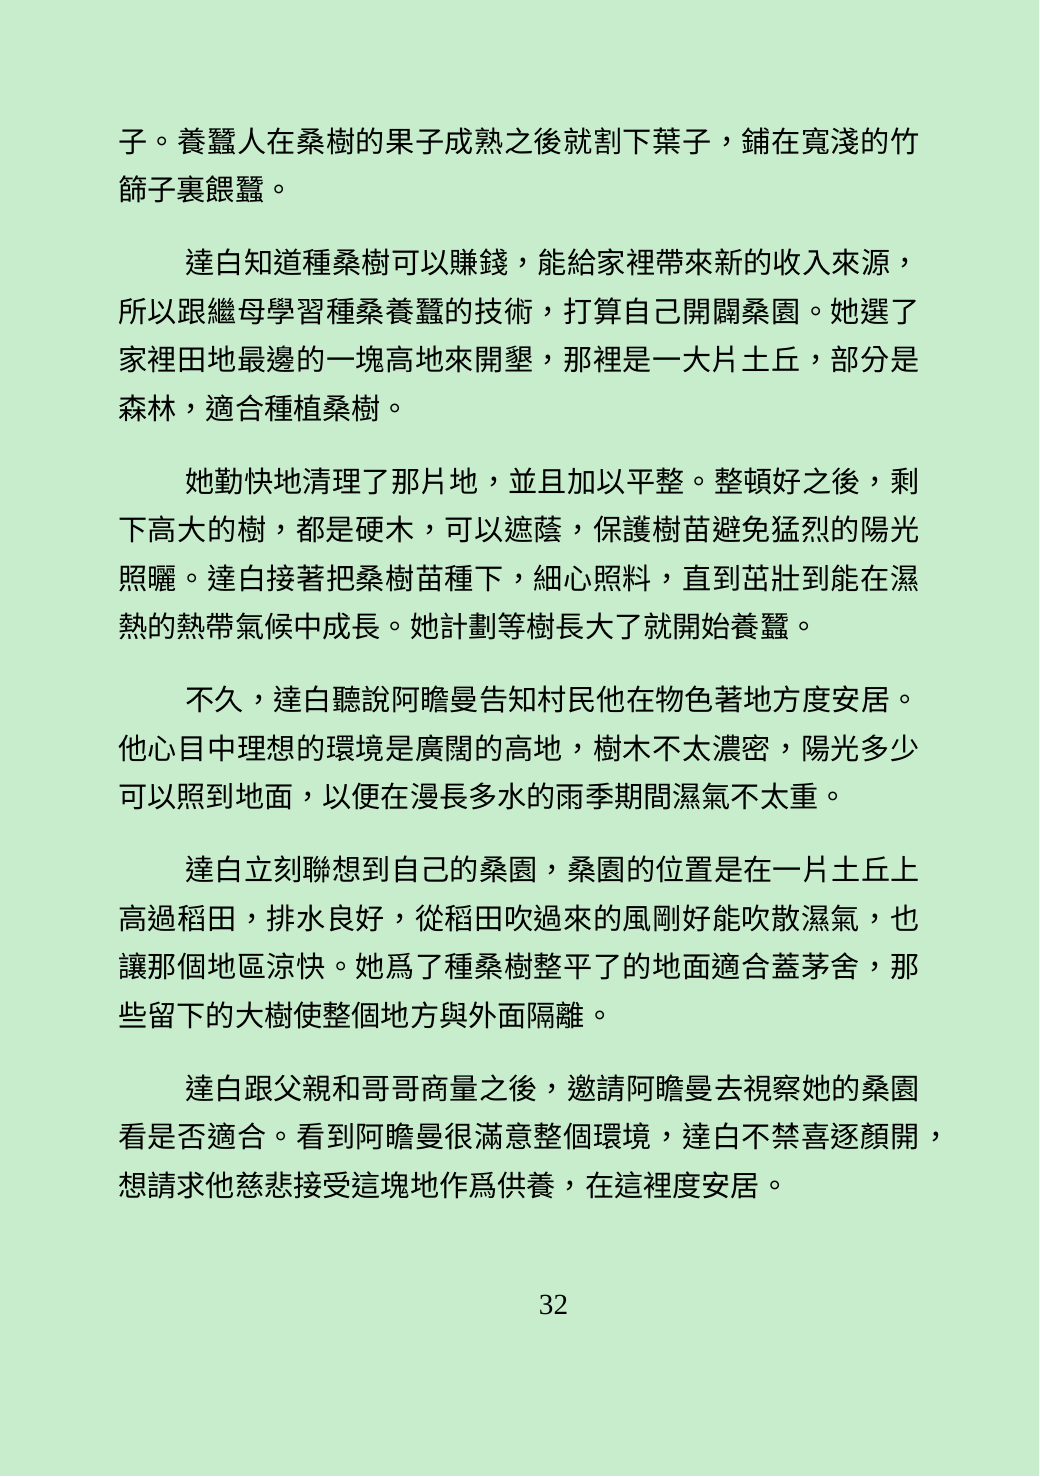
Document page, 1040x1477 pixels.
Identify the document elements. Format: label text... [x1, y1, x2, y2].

text 她勤快地清理了那片地，並且加以平整。整頓好之後，剩下高大的樹，都是硬木，可以遮蔭，保護樹苗避免猛烈的陽光照曬。達白接著把桑樹苗種下，細心照料，直到茁壯到能在濕熱的熱帶氣候中成長。她計劃等樹長大了就開始養蠶。 [118, 458, 921, 646]
text 達白立刻聯想到自己的桑園，桑園的位置是在一片土丘上，高過稻田，排水良好，從稻田吹過來的風剛好能吹散濕氣，也讓那個地區涼快。她爲了種桑樹整平了的地面適合蓋茅舍，那些留下的大樹使整個地方與外面隔離。 [118, 847, 921, 1034]
text 子。養蠶人在桑樹的果子成熟之後就割下葉子，鋪在寬淺的竹篩子裏餵蠶。 [118, 118, 921, 209]
text 不久，達白聽說阿瞻曼告知村民他在物色著地方度安居。他心目中理想的環境是廣闊的高地，樹木不太濃密，陽光多少可以照到地面，以便在漫長多水的雨季期間濕氣不太重。 [118, 677, 921, 816]
text 達白知道種桑樹可以賺錢，能給家裡帶來新的收入來源，所以跟繼母學習種桑養蠶的技術，打算自己開闢桑園。她選了家裡田地最邊的一塊高地來開墾，那裡是一大片土丘，部分是森林，適合種植桑樹。 [118, 239, 921, 427]
text 達白跟父親和哥哥商量之後，邀請阿瞻曼去視察她的桑園看是否適合。看到阿瞻曼很滿意整個環境，達白不禁喜逐顏開，想請求他慈悲接受這塊地作爲供養，在這裡度安居。 [118, 1065, 921, 1204]
